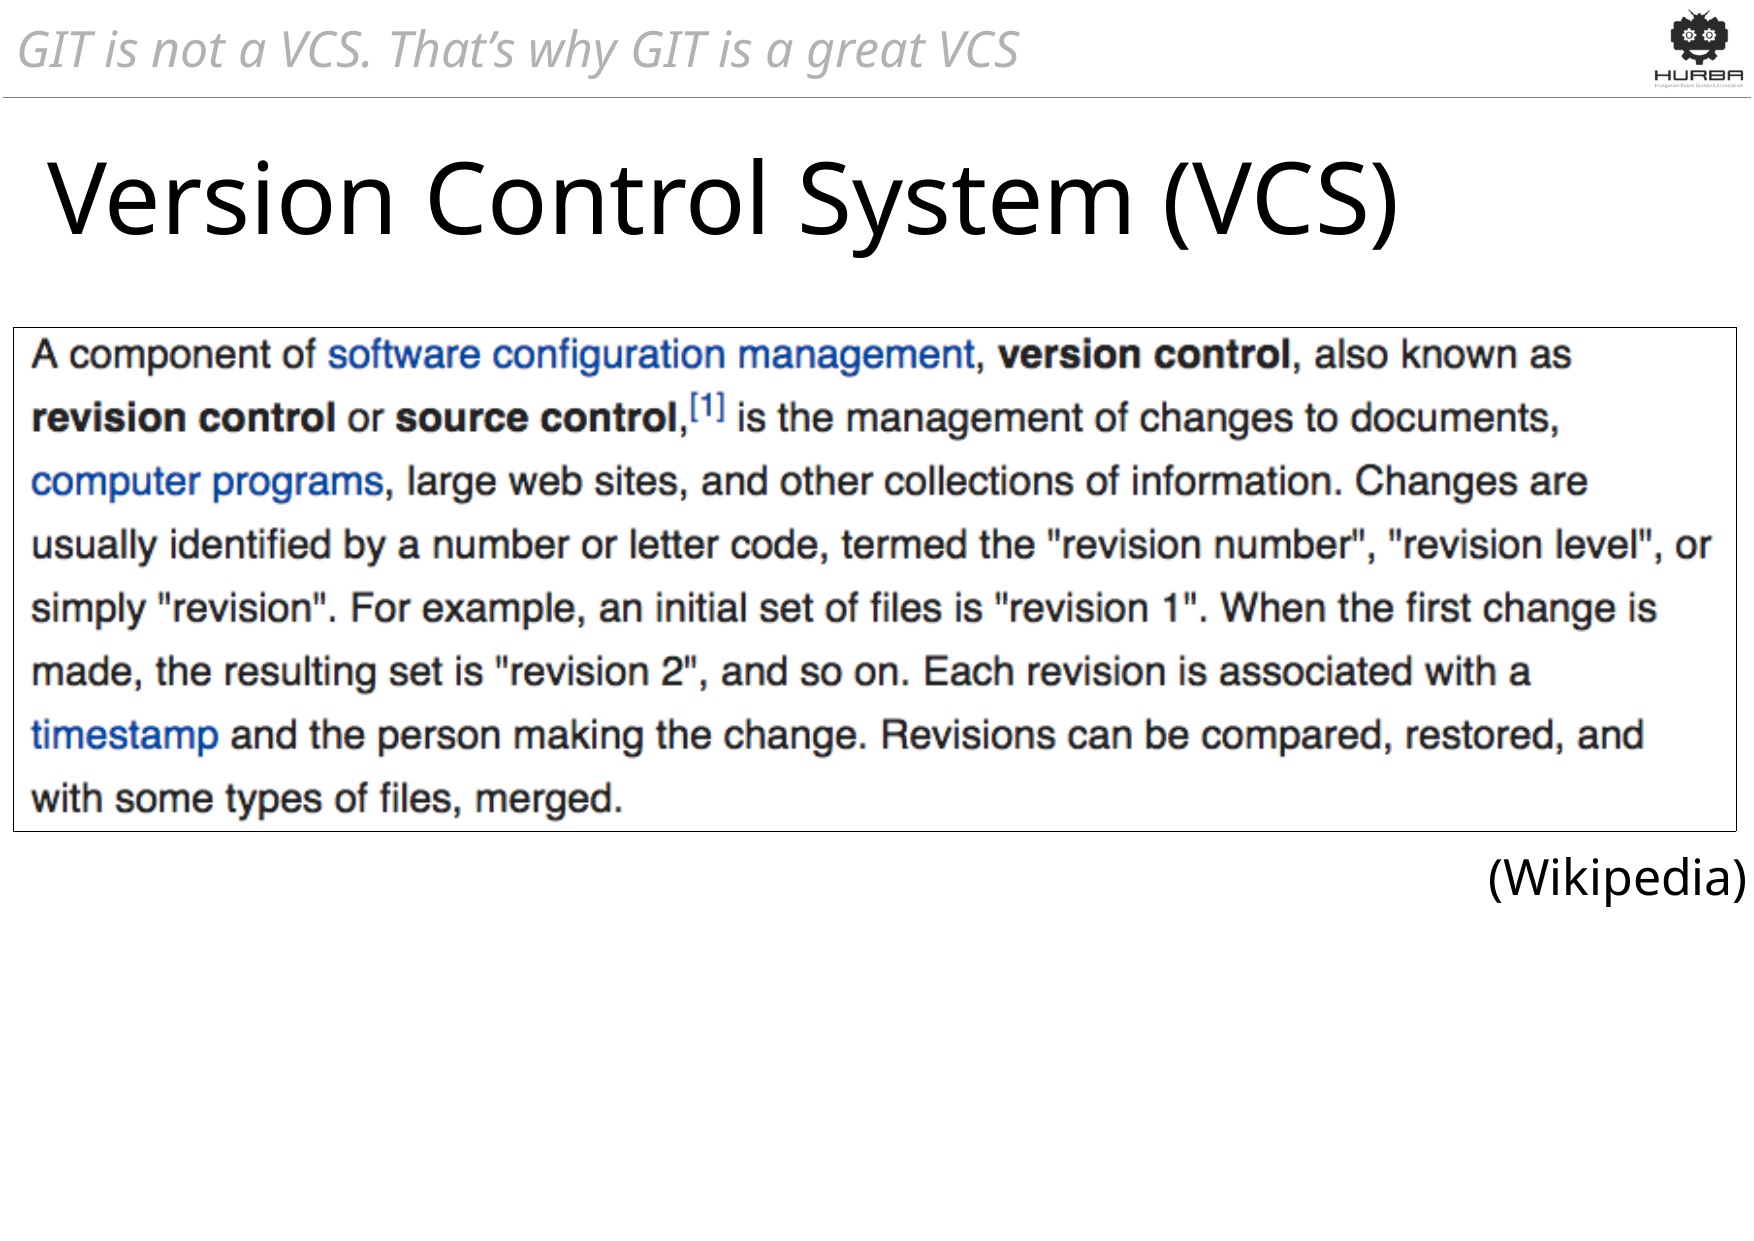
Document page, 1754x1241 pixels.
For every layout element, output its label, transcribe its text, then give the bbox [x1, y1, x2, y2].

text Version Control System (VCS) [3, 127, 1751, 263]
text (Wikipedia) [3, 842, 1751, 910]
picture [16, 330, 1733, 828]
picture [1644, 3, 1754, 102]
